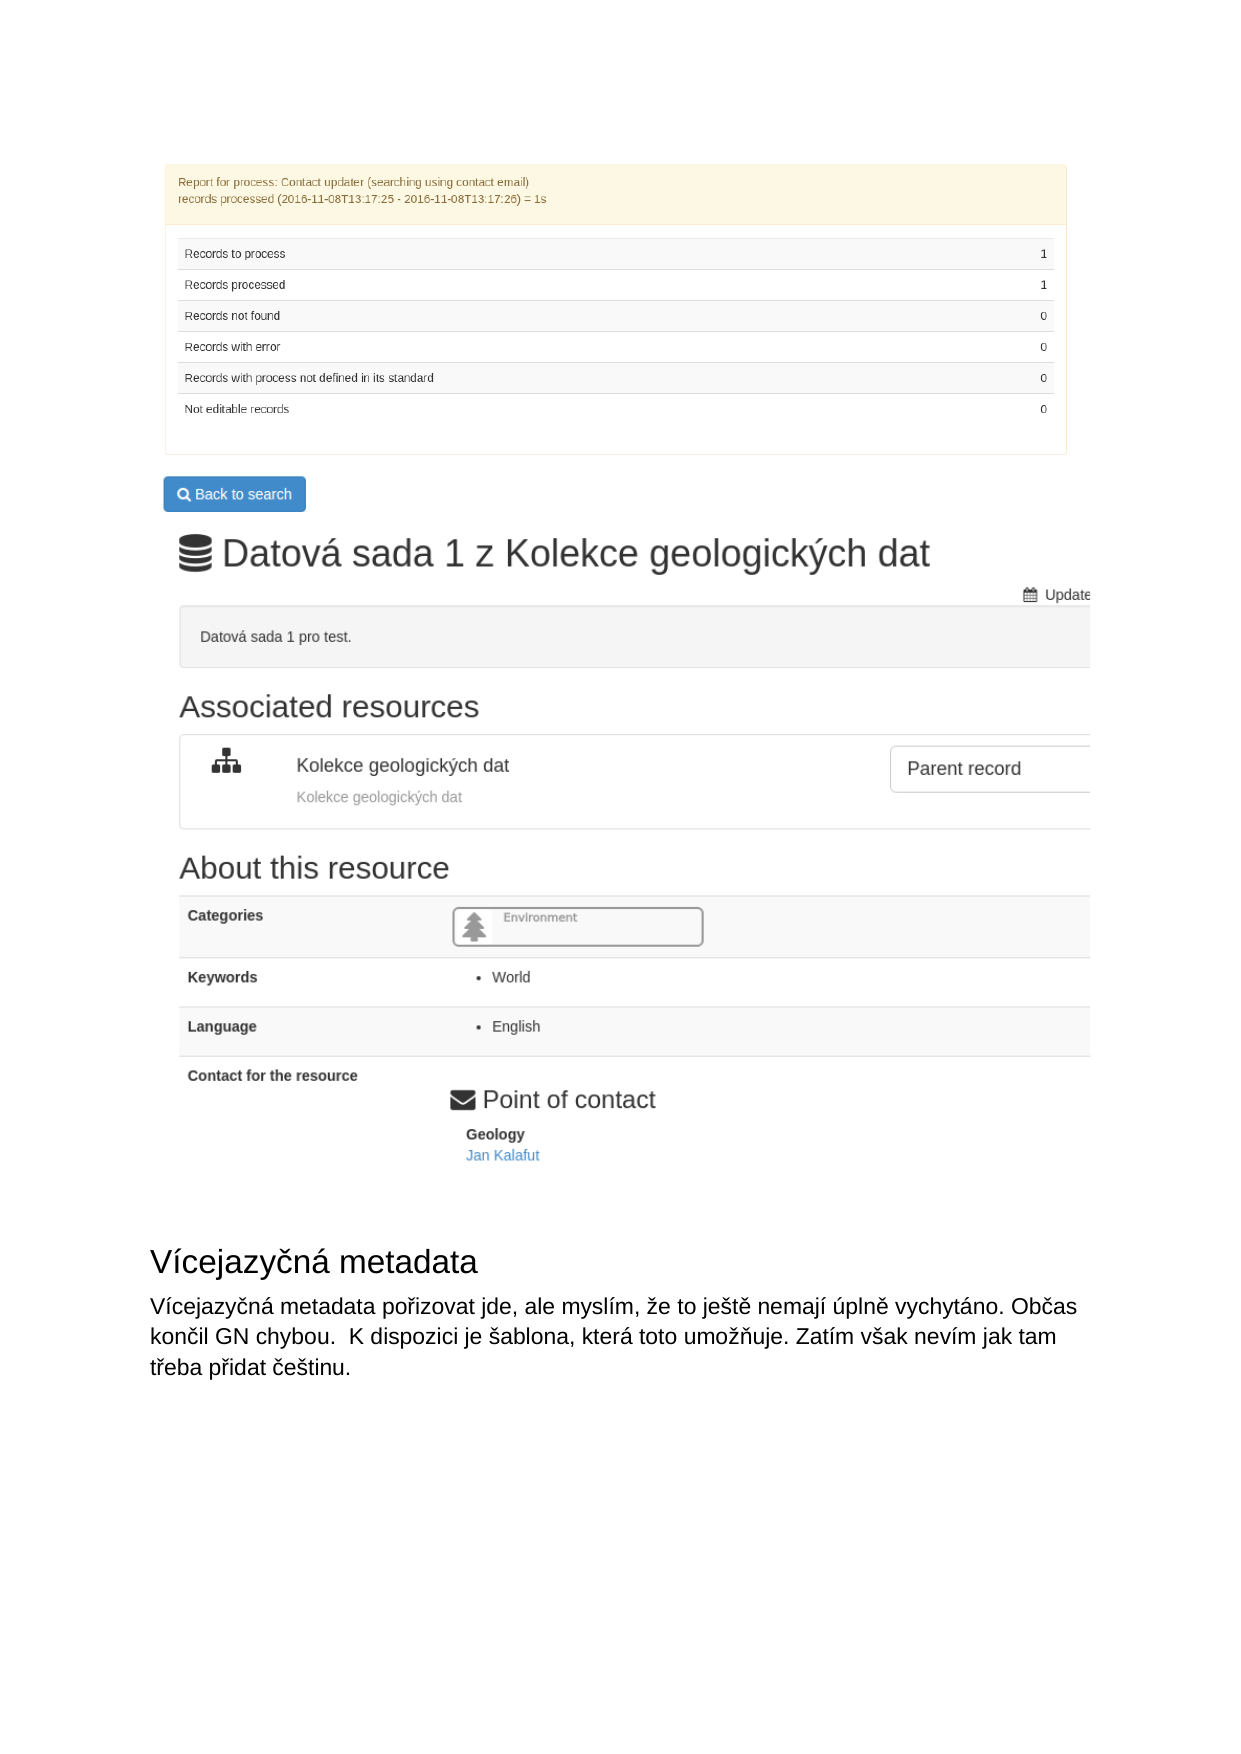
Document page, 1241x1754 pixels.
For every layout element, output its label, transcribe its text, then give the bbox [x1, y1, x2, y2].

subtitle Vícejazyčná metadata [150, 1242, 1090, 1281]
picture [150, 150, 1091, 465]
text Vícejazyčná metadata pořizovat jde, ale myslím, že to ještě nemají úplně vychytáno. Občas končil GN chybou. K dispozici je šablona, která toto umožňuje. Zatím však nevím jak tam třeba přidat češtinu. [150, 1293, 1090, 1380]
picture [150, 468, 1091, 1171]
